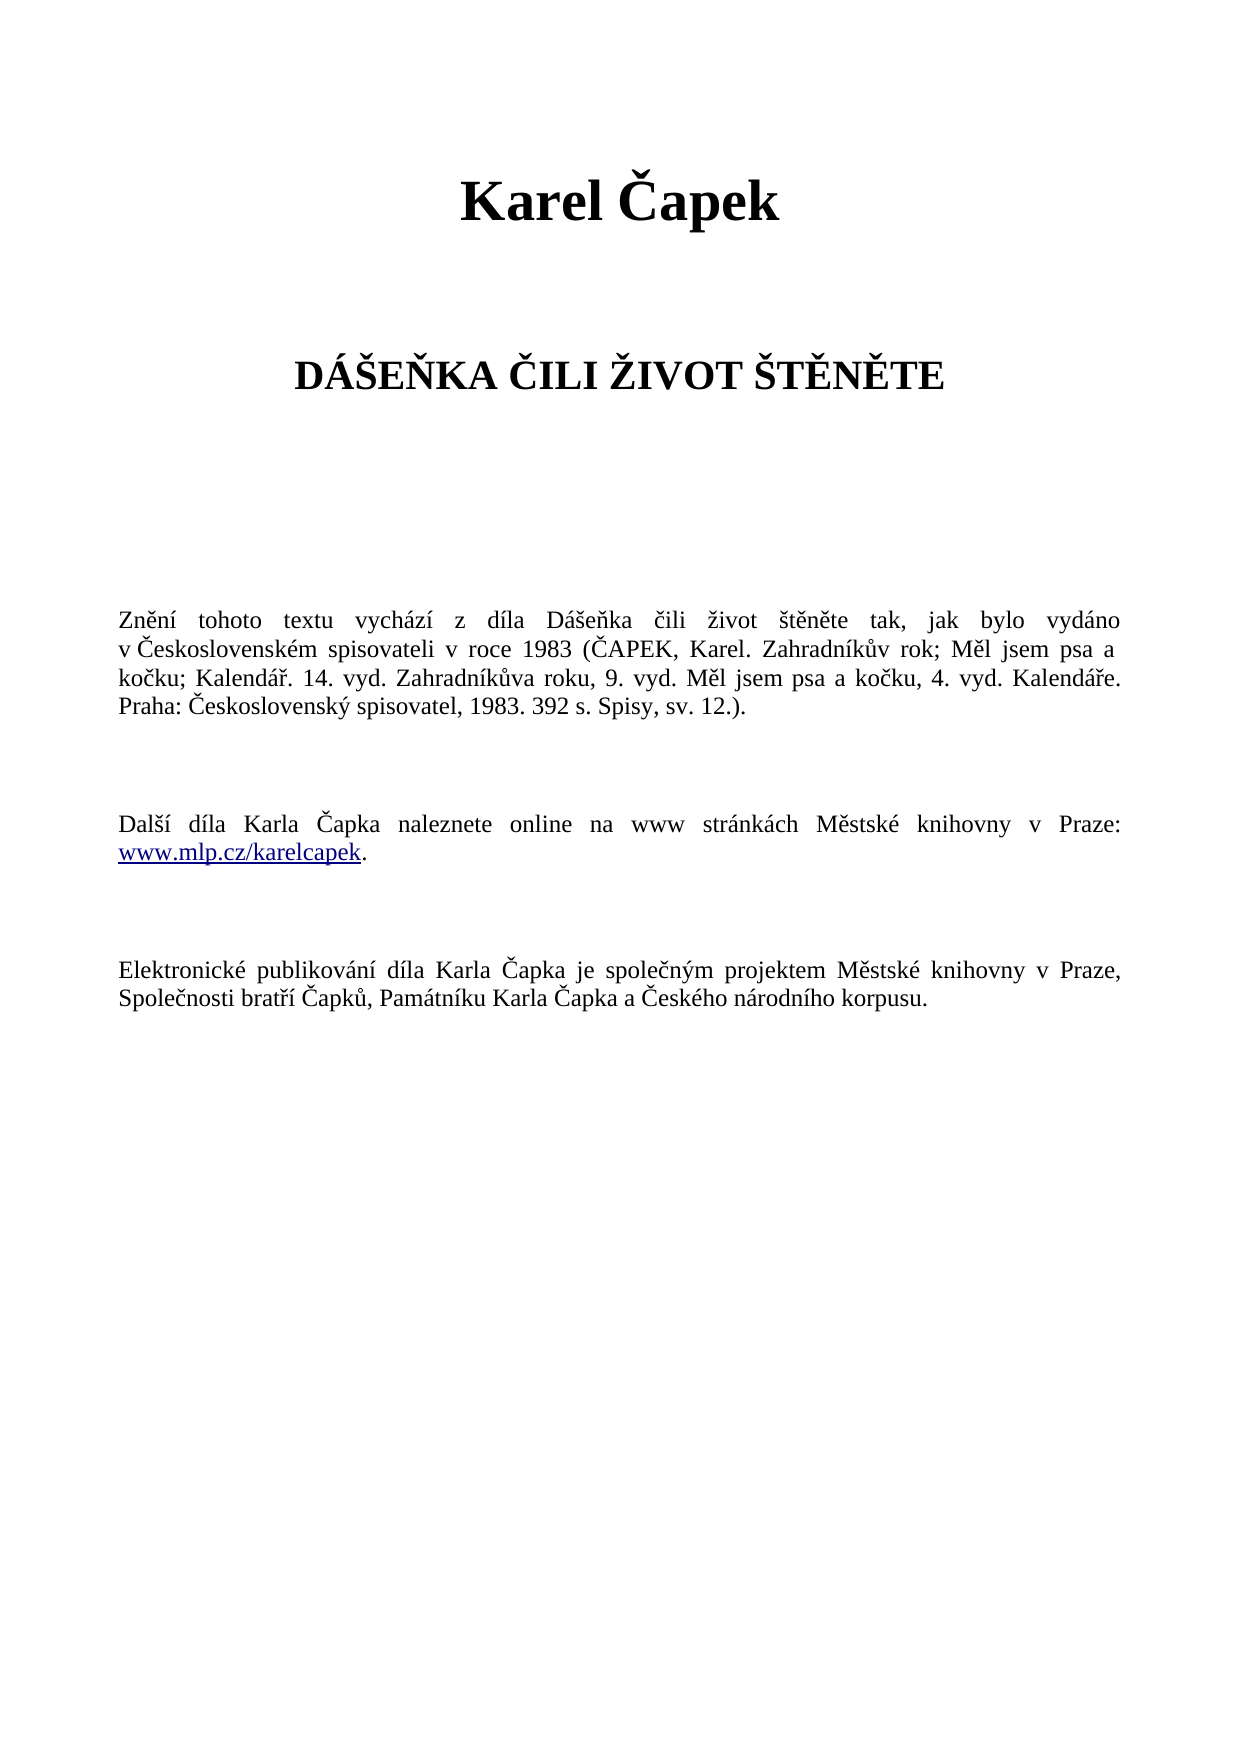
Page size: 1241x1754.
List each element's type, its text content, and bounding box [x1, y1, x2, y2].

text Elektronické publikování díla Karla Čapka je společným projektem Městské knihovny v Praze, Společnosti bratří Čapků, Památníku Karla Čapka a Českého národního korpusu. [118, 955, 1122, 1012]
text Další díla Karla Čapka naleznete online na www stránkách Městské knihovny v Praze: www.mlp.cz/karelcapek. [118, 809, 1122, 866]
text Znění tohoto textu vychází z díla Dášeňka čili život štěněte tak, jak bylo vydáno v Československém spisovateli v roce 1983 (ČAPEK, Karel. Zahradníkův rok; Měl jsem psa a kočku; Kalendář. 14. vyd. Zahradníkůva roku, 9. vyd. Měl jsem psa a kočku, 4. vyd. Kalendáře. Praha: Československý spisovatel, 1983. 392 s. Spisy, sv. 12.). [118, 605, 1122, 720]
text DÁŠEŇKA ČILI ŽIVOT ŠTĚNĚTE [118, 351, 1122, 398]
text Karel Čapek [118, 165, 1122, 232]
